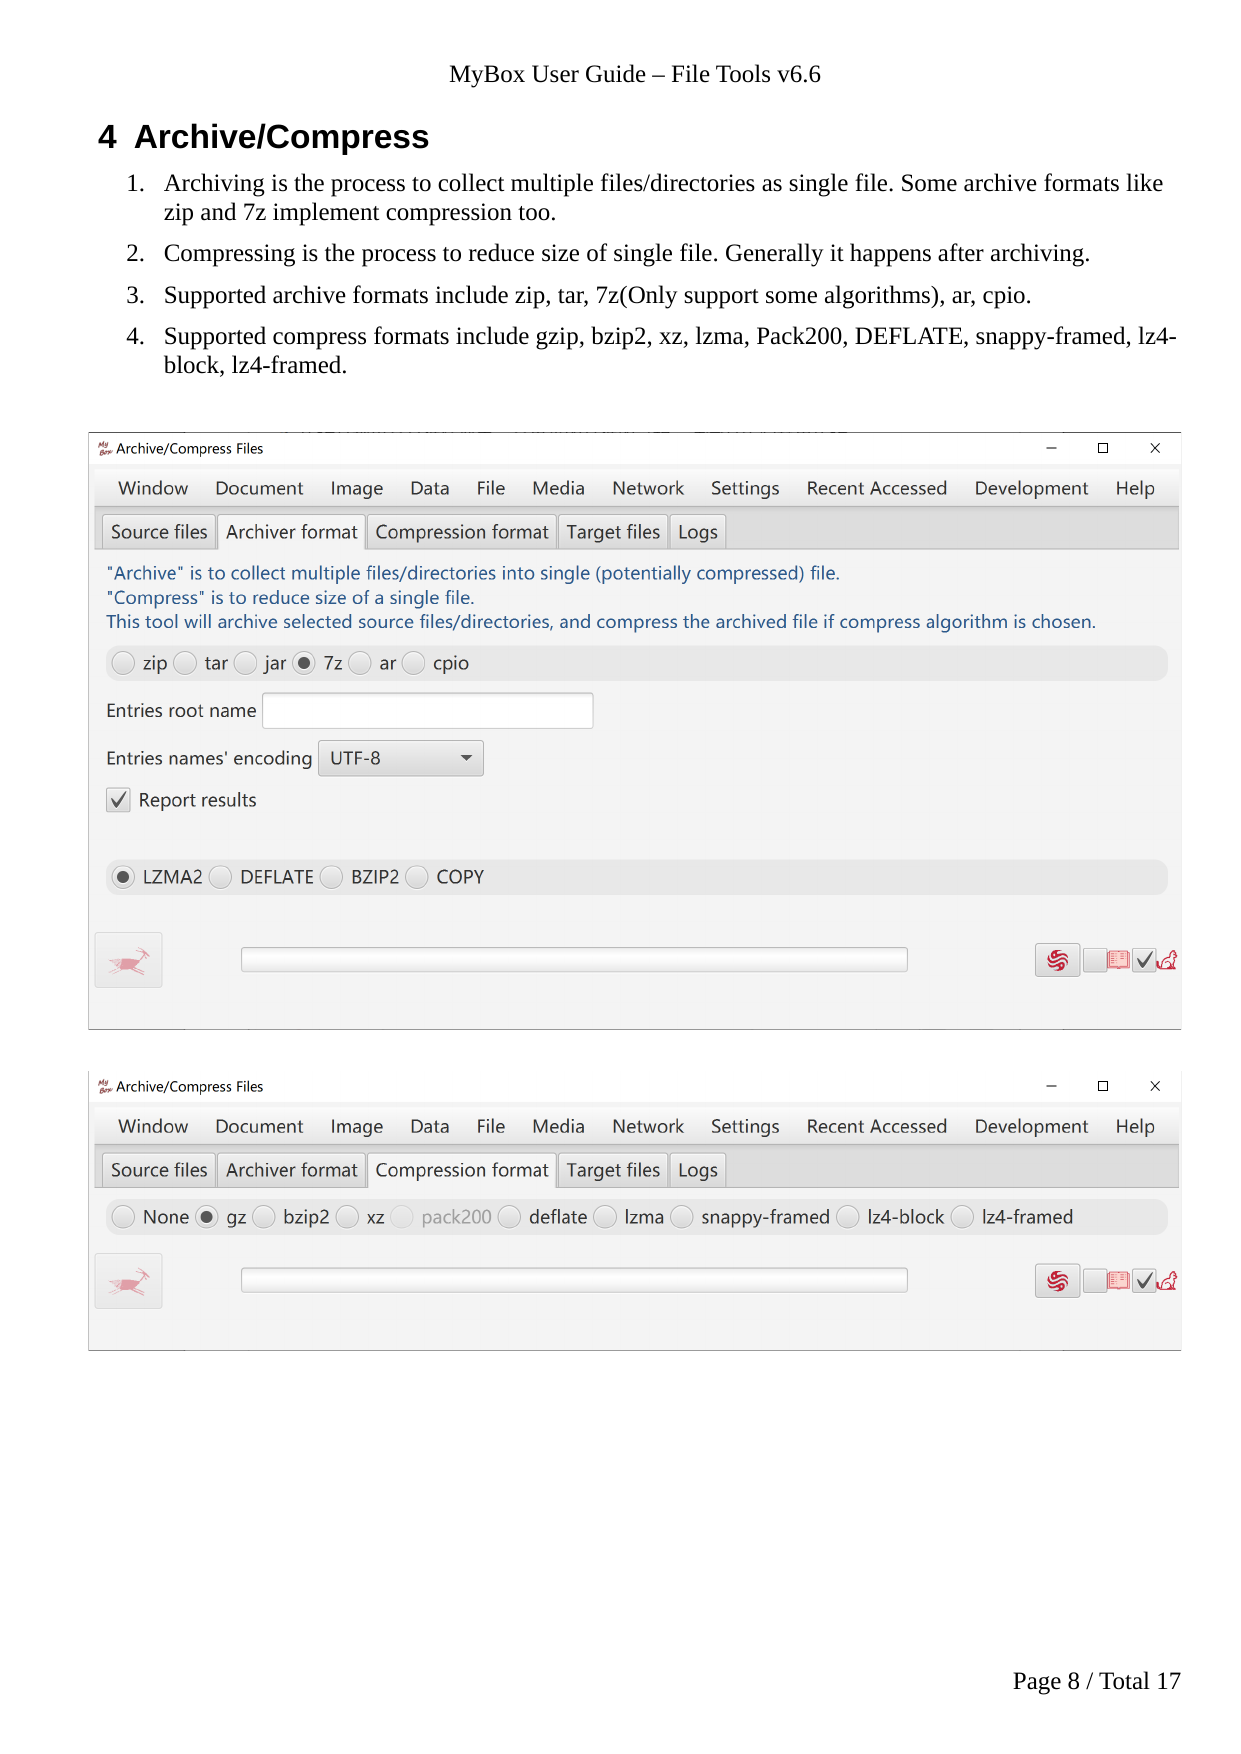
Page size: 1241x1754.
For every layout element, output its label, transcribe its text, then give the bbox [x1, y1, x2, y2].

picture [88, 432, 1182, 1030]
list Archiving is the process to collect multiple files/directories as single file. Some archive formats like zip and 7z implement compression too. [126, 168, 1181, 226]
picture [88, 1071, 1182, 1351]
list Supported archive formats include zip, tar, 7z(Only support some algorithms), ar, cpio. [126, 280, 1181, 308]
list Compressing is the process to reduce size of single file. Generally it happens after archiving. [126, 238, 1181, 267]
subtitle Archive/Compress [88, 117, 1181, 156]
list Supported compress formats include gzip, bzip2, xz, lzma, Pack200, DEFLATE, snappy-framed, lz4-block, lz4-framed. [126, 321, 1181, 378]
